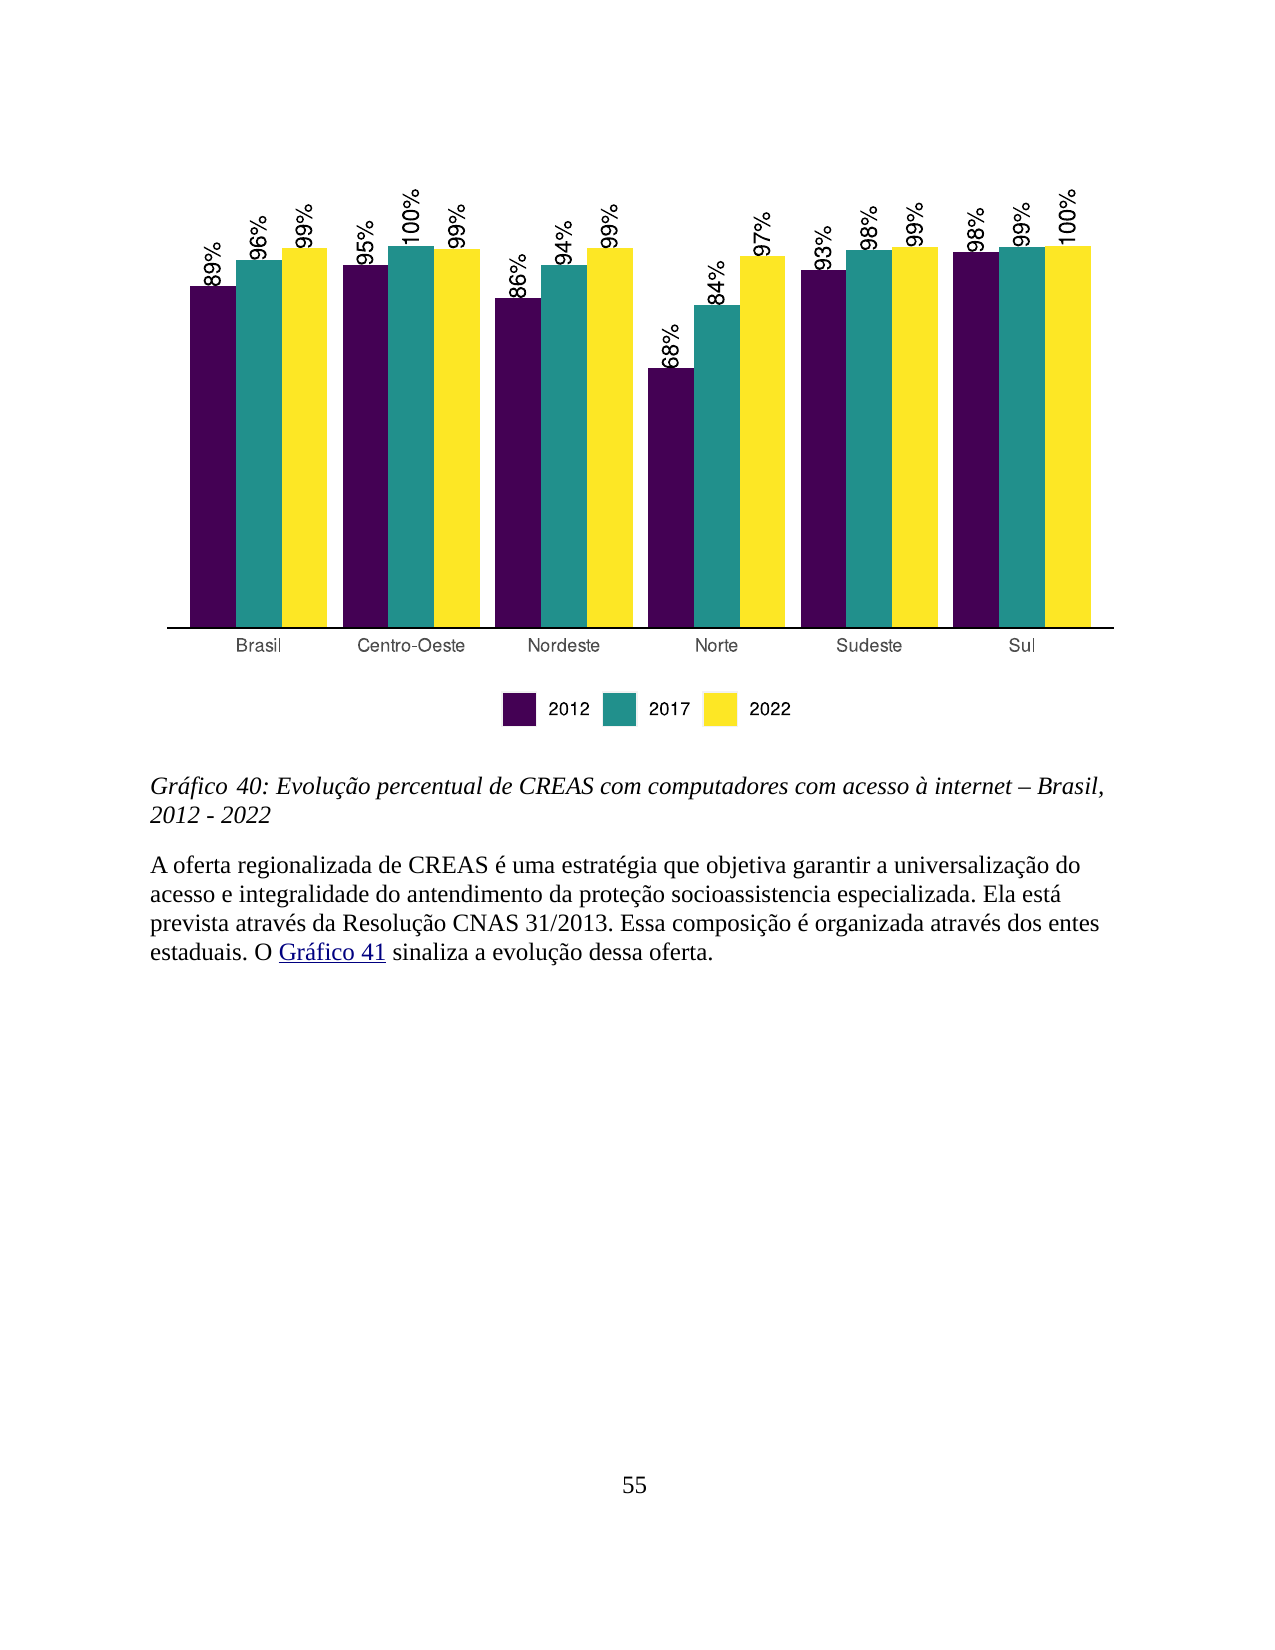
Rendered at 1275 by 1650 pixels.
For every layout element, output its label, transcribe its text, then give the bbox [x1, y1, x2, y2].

text A oferta regionalizada de CREAS é uma estratégia que objetiva garantir a universalização do acesso e integralidade do antendimento da proteção socioassistencia especializada. Ela está prevista através da Resolução CNAS 31/2013. Essa composição é organizada através dos entes estaduais. O Gráfico 41 sinaliza a evolução dessa oferta. [150, 850, 1125, 965]
table_header Gráfico 40: Evolução percentual de CREAS com computadores com acesso à internet – Brasil, 2012 - 2022 [150, 751, 1125, 841]
